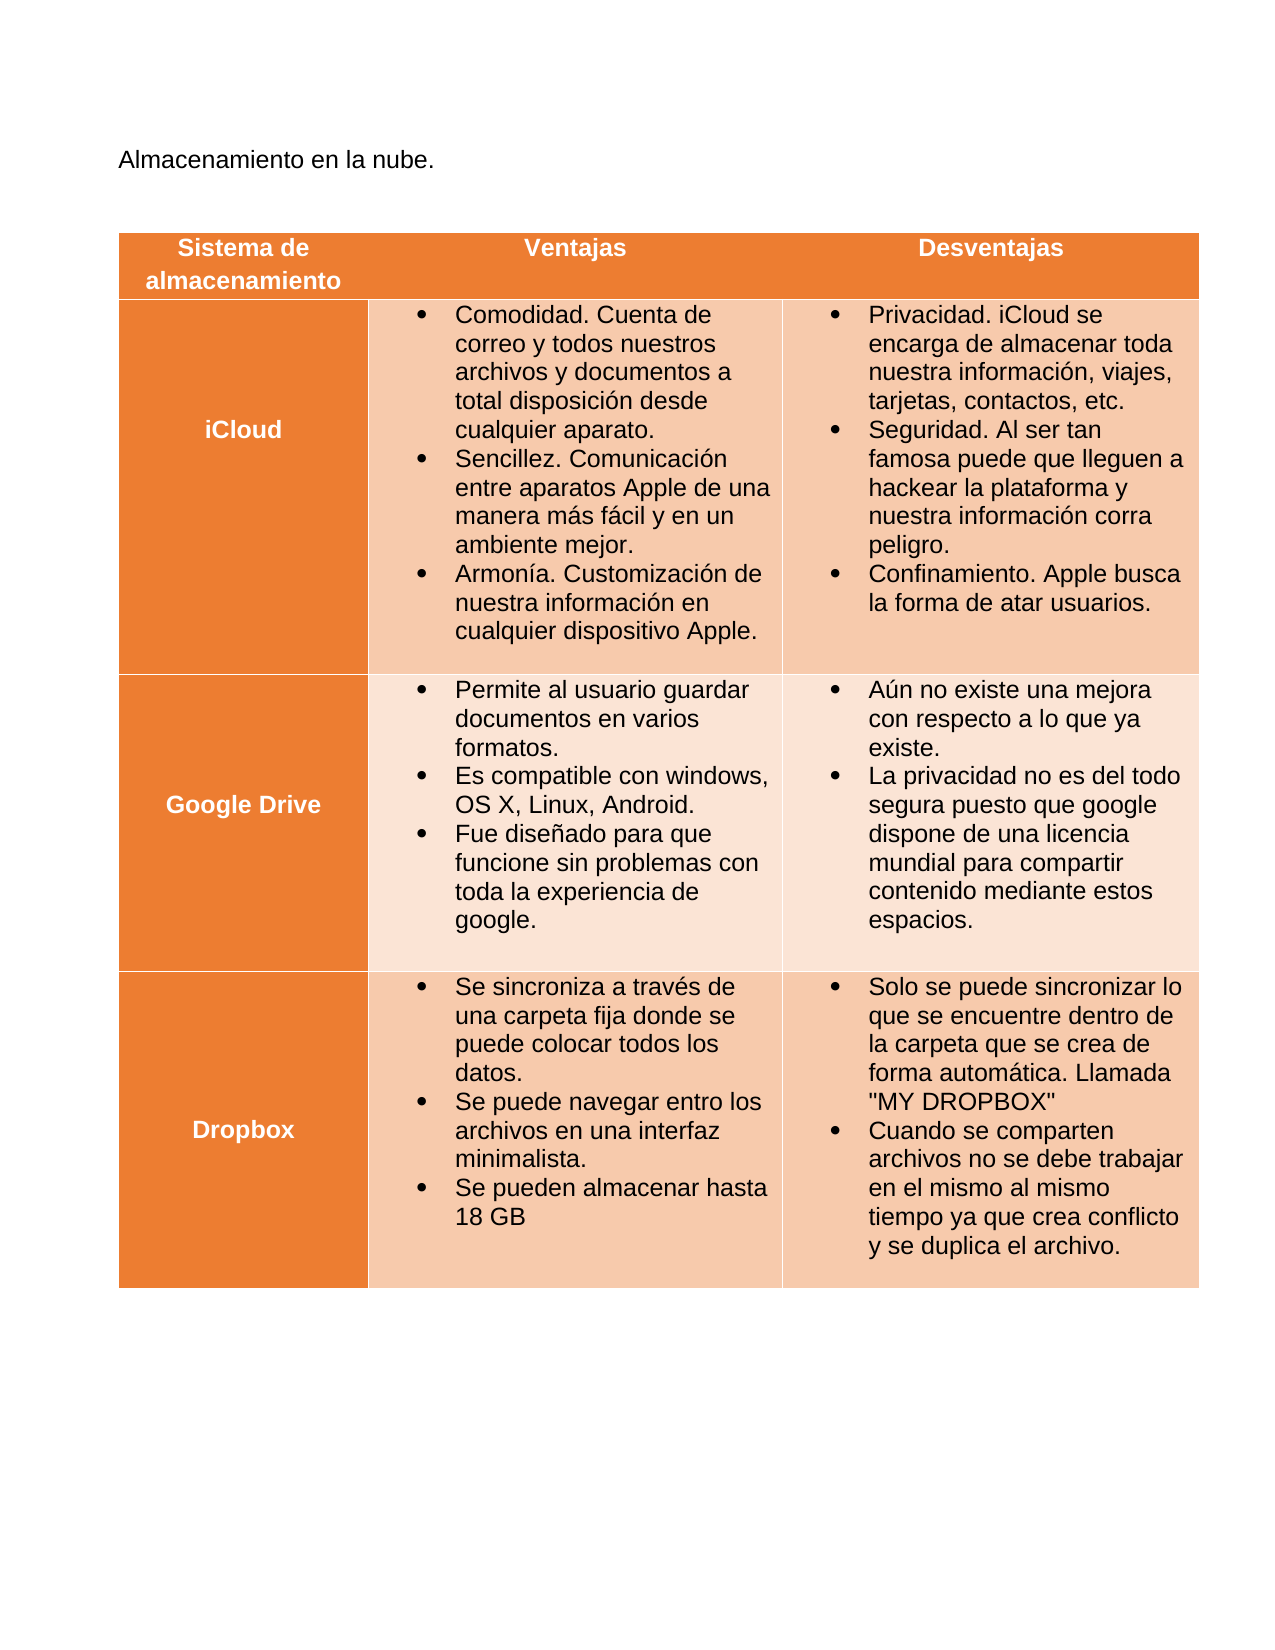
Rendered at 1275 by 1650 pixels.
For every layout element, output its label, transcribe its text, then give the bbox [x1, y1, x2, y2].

table_header Desventajas [782, 233, 1199, 299]
table_cell Permite al usuario guardar documentos en varios formatos. Es compatible con windows, OS X, Linux, Android. Fue diseñado para que funcione sin problemas con toda la experiencia de google. [369, 675, 782, 971]
table_cell Aún no existe una mejora con respecto a lo que ya existe. La privacidad no es del todo segura puesto que google dispone de una licencia mundial para compartir contenido mediante estos espacios. [783, 675, 1199, 971]
text Almacenamiento en la nube. [118, 145, 1205, 174]
table_cell Dropbox [119, 972, 368, 1288]
table_cell Privacidad. iCloud se encarga de almacenar toda nuestra información, viajes, tarjetas, contactos, etc. Seguridad. Al ser tan famosa puede que lleguen a hackear la plataforma y nuestra información corra peligro. Confinamiento. Apple busca la forma de atar usuarios. [783, 300, 1199, 674]
table_cell Se sincroniza a través de una carpeta fija donde se puede colocar todos los datos. Se puede navegar entro los archivos en una interfaz minimalista. Se pueden almacenar hasta 18 GB [369, 972, 782, 1288]
table_cell Google Drive [119, 675, 368, 971]
table_cell Comodidad. Cuenta de correo y todos nuestros archivos y documentos a total disposición desde cualquier aparato. Sencillez. Comunicación entre aparatos Apple de una manera más fácil y en un ambiente mejor. Armonía. Customización de nuestra información en cualquier dispositivo Apple. [369, 300, 782, 674]
table_cell iCloud [119, 300, 368, 674]
table_cell Solo se puede sincronizar lo que se encuentre dentro de la carpeta que se crea de forma automática. Llamada "MY DROPBOX" Cuando se comparten archivos no se debe trabajar en el mismo al mismo tiempo ya que crea conflicto y se duplica el archivo. [783, 972, 1199, 1288]
table_header Ventajas [369, 233, 782, 299]
table_header Sistema de almacenamiento [119, 233, 369, 299]
